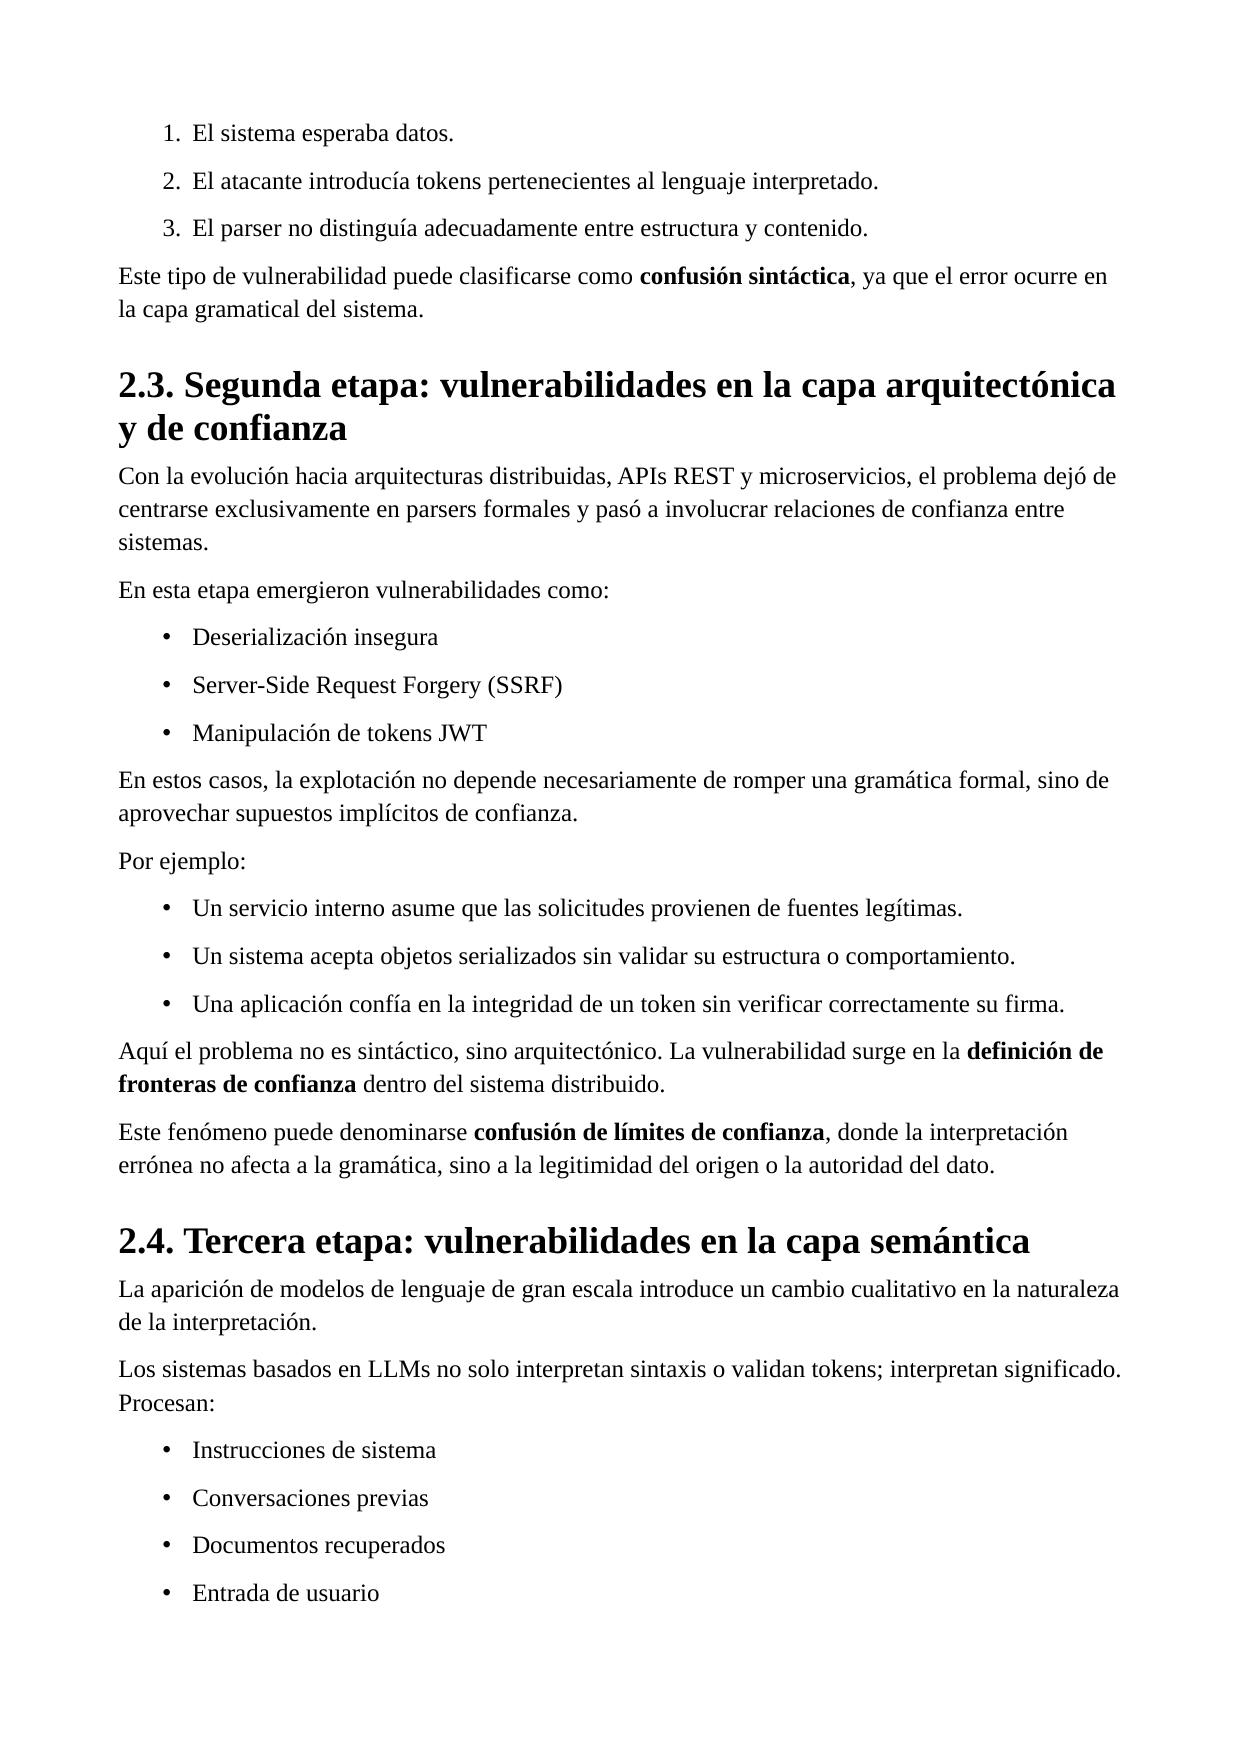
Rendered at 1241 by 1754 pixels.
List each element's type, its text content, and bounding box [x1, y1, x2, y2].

list El atacante introducía tokens pertenecientes al lenguaje interpretado. [162, 166, 1122, 194]
text En estos casos, la explotación no depende necesariamente de romper una gramática formal, sino de aprovechar supuestos implícitos de confianza. [118, 765, 1122, 827]
text Con la evolución hacia arquitecturas distribuidas, APIs REST y microservicios, el problema dejó de centrarse exclusivamente en parsers formales y pasó a involucrar relaciones de confianza entre sistemas. [118, 461, 1122, 556]
list Documentos recuperados [162, 1530, 1122, 1559]
subtitle 2.3. Segunda etapa: vulnerabilidades en la capa arquitectónica y de confianza [118, 362, 1122, 449]
list El sistema esperaba datos. [162, 118, 1122, 147]
list Manipulación de tokens JWT [162, 718, 1122, 746]
subtitle 2.4. Tercera etapa: vulnerabilidades en la capa semántica [118, 1218, 1122, 1261]
list Una aplicación confía en la integridad de un token sin verificar correctamente su firma. [162, 989, 1122, 1017]
text Por ejemplo: [118, 846, 1122, 874]
list El parser no distinguía adecuadamente entre estructura y contenido. [162, 213, 1122, 242]
text Este fenómeno puede denominarse confusión de límites de confianza, donde la interpretación errónea no afecta a la gramática, sino a la legitimidad del origen o la autoridad del dato. [118, 1117, 1122, 1179]
text Aquí el problema no es sintáctico, sino arquitectónico. La vulnerabilidad surge en la definición de fronteras de confianza dentro del sistema distribuido. [118, 1036, 1122, 1098]
text La aparición de modelos de lenguaje de gran escala introduce un cambio cualitativo en la naturaleza de la interpretación. [118, 1274, 1122, 1336]
list Instrucciones de sistema [162, 1435, 1122, 1464]
list Un servicio interno asume que las solicitudes provienen de fuentes legítimas. [162, 893, 1122, 922]
list Deserialización insegura [162, 622, 1122, 651]
list Entrada de usuario [162, 1578, 1122, 1607]
text Los sistemas basados en LLMs no solo interpretan sintaxis o validan tokens; interpretan significado. Procesan: [118, 1354, 1122, 1416]
list Server-Side Request Forgery (SSRF) [162, 670, 1122, 699]
text En esta etapa emergieron vulnerabilidades como: [118, 575, 1122, 603]
list Conversaciones previas [162, 1483, 1122, 1512]
list Un sistema acepta objetos serializados sin validar su estructura o comportamiento. [162, 941, 1122, 970]
text Este tipo de vulnerabilidad puede clasificarse como confusión sintáctica, ya que el error ocurre en la capa gramatical del sistema. [118, 261, 1122, 323]
